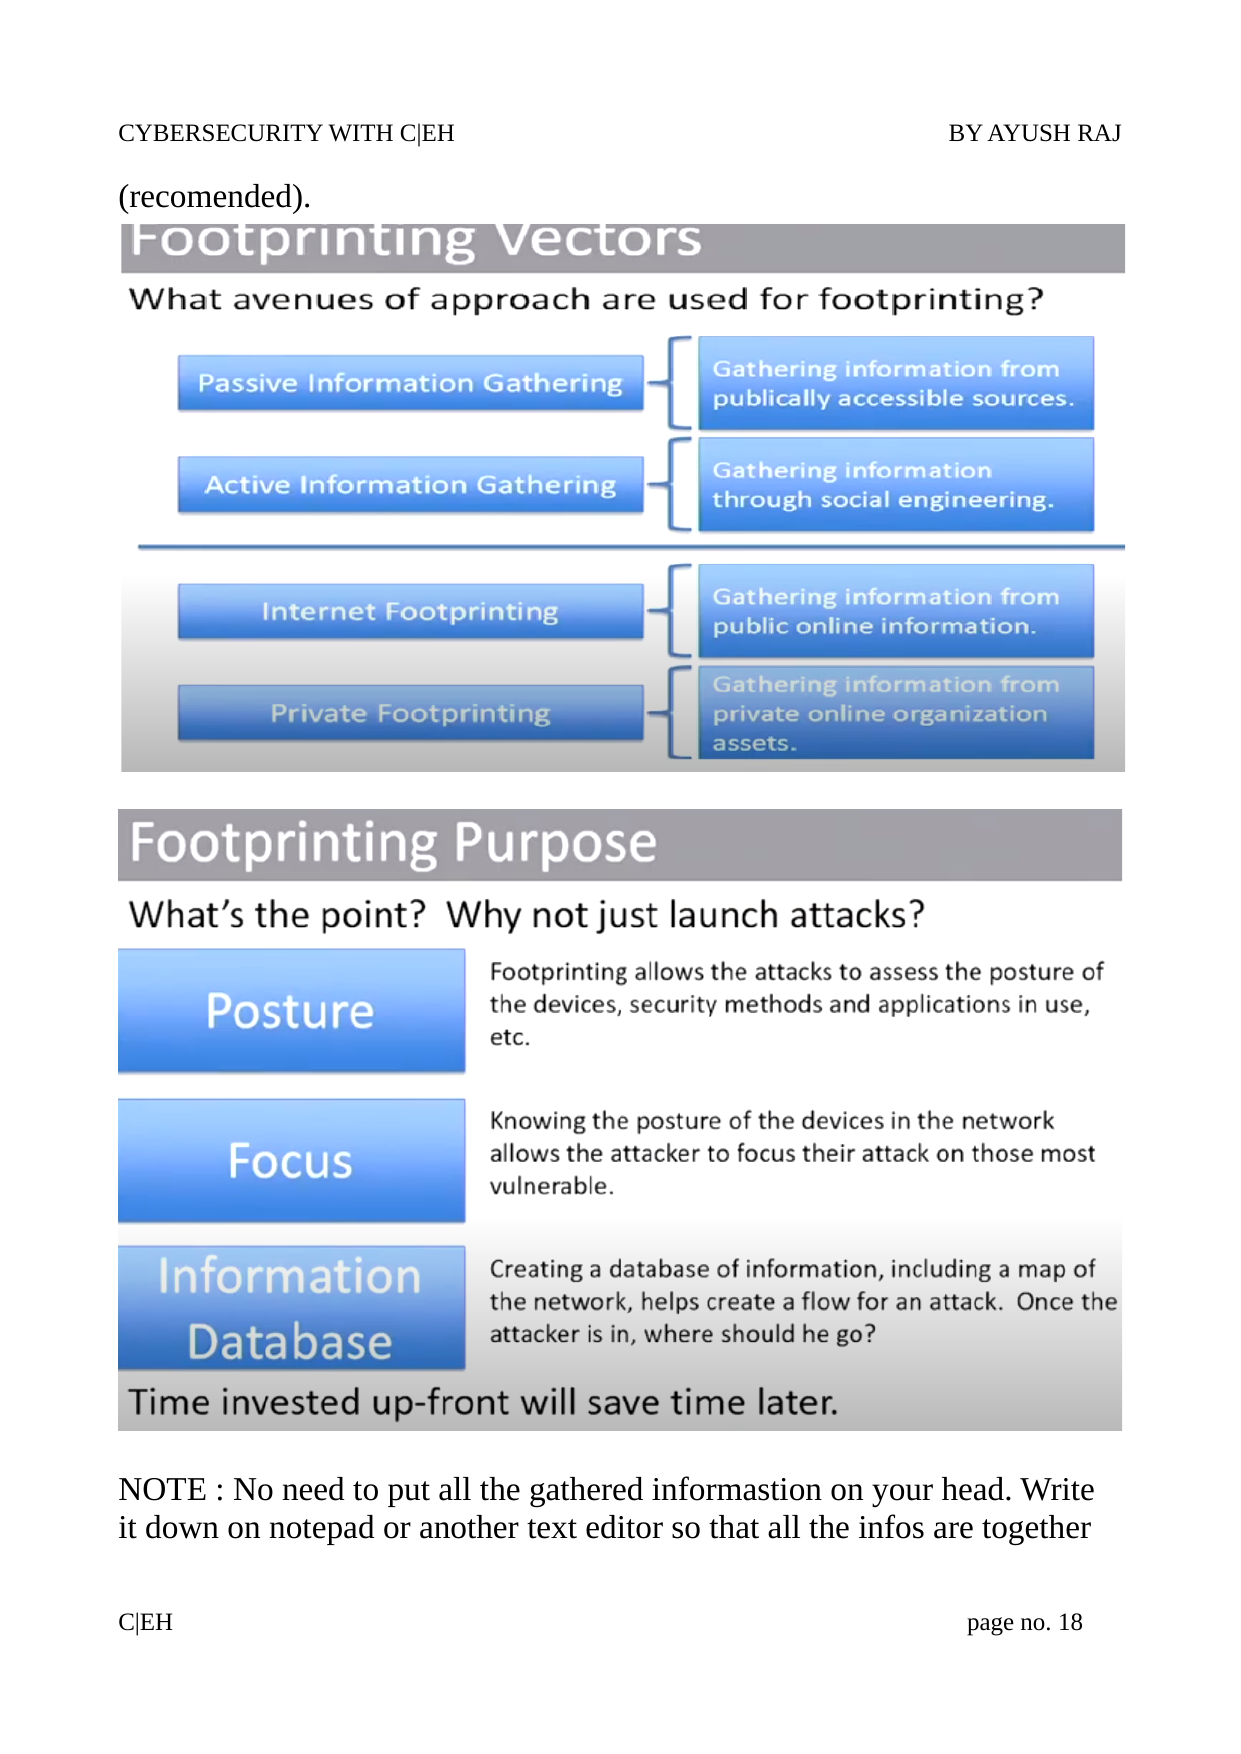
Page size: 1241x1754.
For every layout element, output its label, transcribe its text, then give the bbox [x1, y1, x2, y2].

text (recomended). [118, 176, 1122, 215]
text NOTE : No need to put all the gathered informastion on your head. Write it down on notepad or another text editor so that all the infos are together [118, 1469, 1122, 1546]
picture [118, 809, 1123, 1431]
picture [121, 222, 1126, 772]
